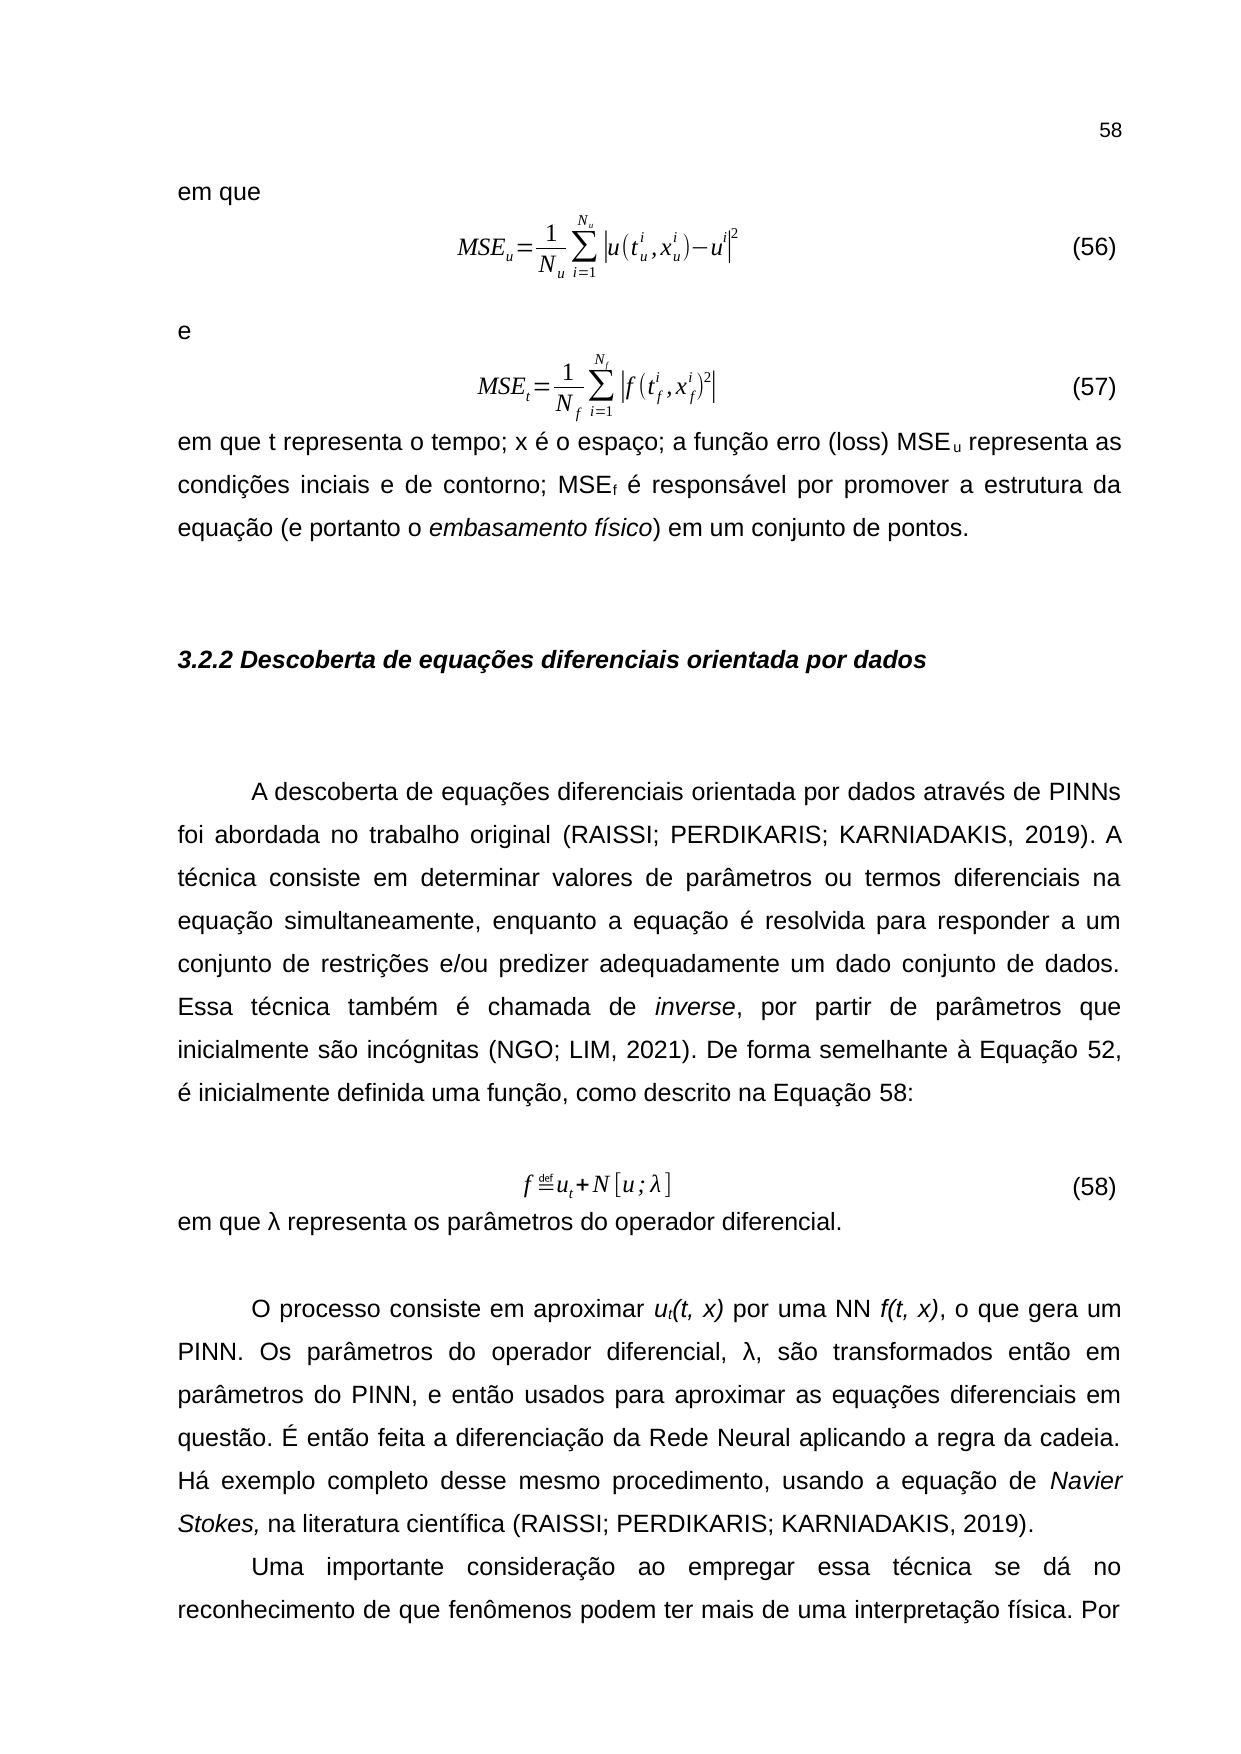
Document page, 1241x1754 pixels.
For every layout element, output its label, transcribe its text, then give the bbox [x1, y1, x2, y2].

text Uma importante consideração ao empregar essa técnica se dá no reconhecimento de que fenômenos podem ter mais de uma interpretação física. Por [177, 1552, 1122, 1624]
text em que λ representa os parâmetros do operador diferencial. [177, 1207, 1122, 1236]
table_header (56) [1017, 206, 1122, 288]
table_header [177, 206, 1017, 288]
text O processo consiste em aproximar ut(t, x) por uma NN f(t, x), o que gera um PINN. Os parâmetros do operador diferencial, λ, são transformados então em parâmetros do PINN, e então usados para aproximar as equações diferenciais em questão. É então feita a diferenciação da Rede Neural aplicando a regra da cadeia. Há exemplo completo desse mesmo procedimento, usando a equação de Navier Stokes, na literatura científica (RAISSI; PERDIKARIS; KARNIADAKIS, 2019). [177, 1294, 1122, 1538]
table_header (57) [1017, 345, 1122, 427]
table_header (58) [1017, 1165, 1122, 1207]
table_header [177, 1165, 1017, 1207]
text em que t representa o tempo; x é o espaço; a função erro (loss) MSEu representa as condições inciais e de contorno; MSEf é responsável por promover a estrutura da equação (e portanto o embasamento físico) em um conjunto de pontos. [177, 427, 1122, 542]
table_header [177, 345, 1017, 427]
text e [177, 316, 1122, 345]
subtitle Descoberta de equações diferenciais orientada por dados [177, 645, 1122, 673]
text A descoberta de equações diferenciais orientada por dados através de PINNs foi abordada no trabalho original (RAISSI; PERDIKARIS; KARNIADAKIS, 2019). A técnica consiste em determinar valores de parâmetros ou termos diferenciais na equação simultaneamente, enquanto a equação é resolvida para responder a um conjunto de restrições e/ou predizer adequadamente um dado conjunto de dados. Essa técnica também é chamada de inverse, por partir de parâmetros que inicialmente são incógnitas (NGO; LIM, 2021). De forma semelhante à Equação 52, é inicialmente definida uma função, como descrito na Equação 58: [177, 776, 1122, 1107]
text em que [177, 177, 1122, 206]
